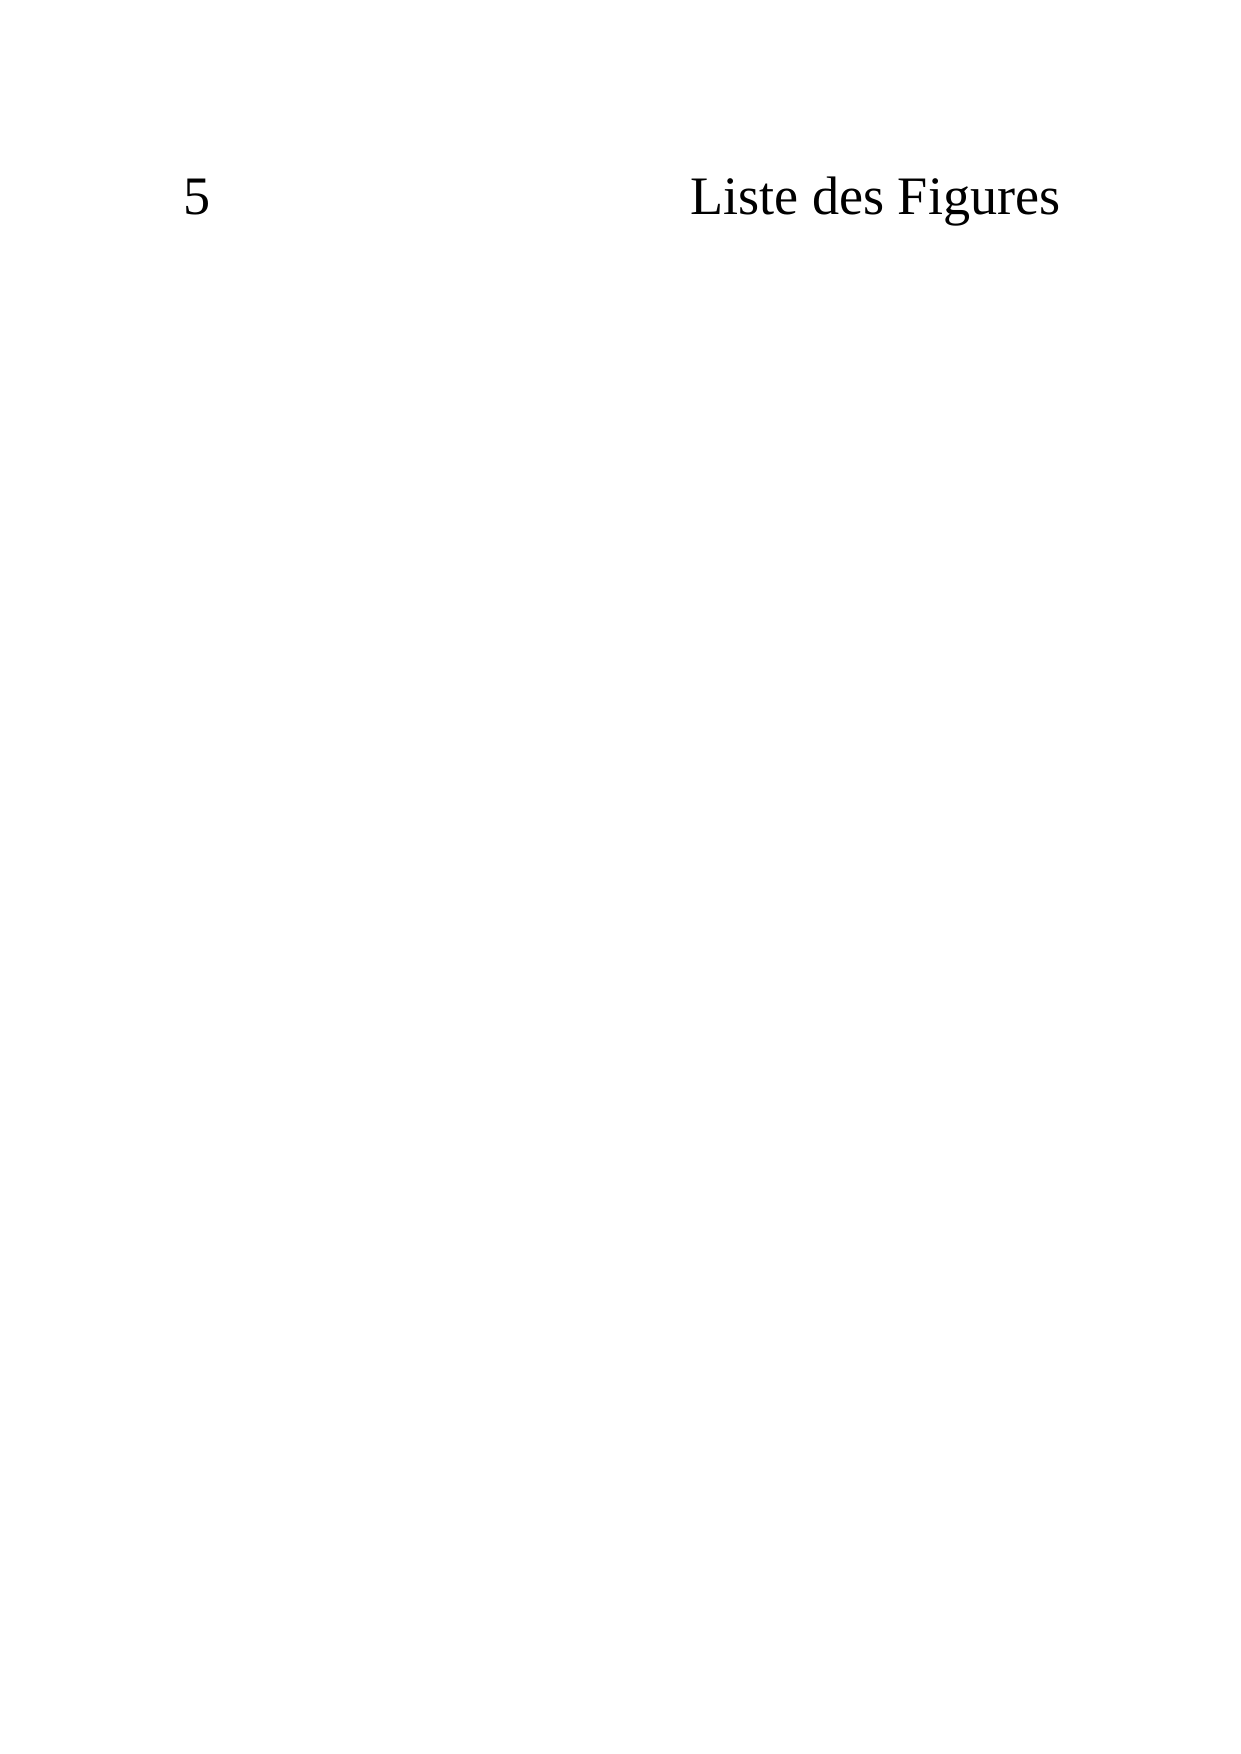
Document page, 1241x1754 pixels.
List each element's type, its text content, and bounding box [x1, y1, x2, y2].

subtitle Liste des Figures [210, 164, 1093, 227]
